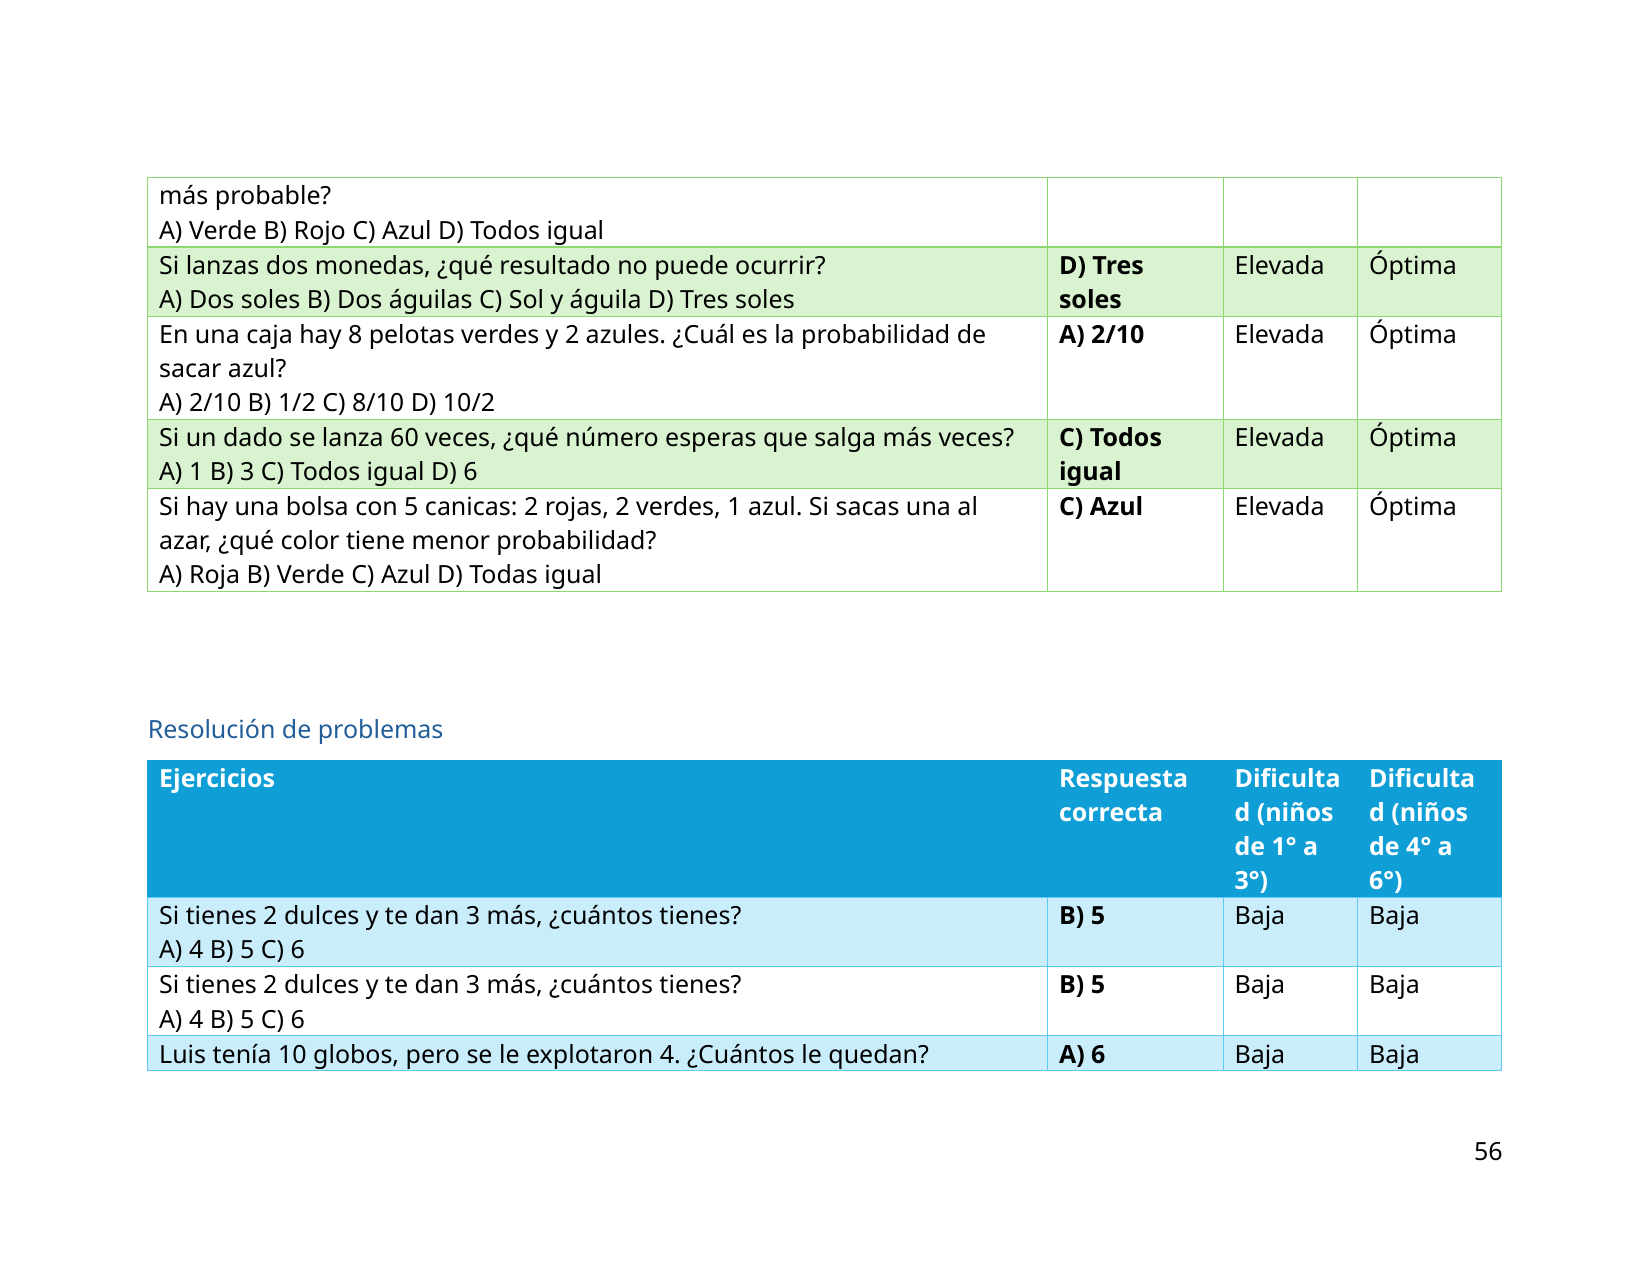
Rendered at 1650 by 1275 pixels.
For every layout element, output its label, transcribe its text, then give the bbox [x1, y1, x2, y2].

table_header Dificultad (niños de 1° a 3°) [1224, 761, 1357, 897]
table_cell A) 2/10 [1048, 317, 1223, 419]
table_cell Baja [1224, 1036, 1357, 1070]
table_cell Elevada [1224, 248, 1357, 316]
table_cell Óptima [1358, 317, 1501, 419]
table_cell Baja [1224, 898, 1357, 966]
table_cell Si tienes 2 dulces y te dan 3 más, ¿cuántos tienes? A) 4 B) 5 C) 6 [148, 898, 1047, 966]
table_cell Si hay una bolsa con 5 canicas: 2 rojas, 2 verdes, 1 azul. Si sacas una al azar, ¿qué color tiene menor probabilidad? A) Roja B) Verde C) Azul D) Todas igual [148, 489, 1047, 591]
table_cell B) 5 [1048, 967, 1223, 1035]
table_cell Óptima [1358, 248, 1501, 316]
table_cell Baja [1358, 898, 1501, 966]
table_cell Baja [1358, 967, 1501, 1035]
table_cell D) Tres soles [1048, 248, 1223, 316]
table_cell más probable? A) Verde B) Rojo C) Azul D) Todos igual [148, 178, 1047, 246]
table_cell Baja [1358, 1036, 1501, 1070]
table_cell Luis tenía 10 globos, pero se le explotaron 4. ¿Cuántos le quedan? [148, 1036, 1047, 1070]
table_cell Óptima [1358, 489, 1501, 591]
table_cell C) Todos igual [1048, 420, 1223, 488]
table_cell En una caja hay 8 pelotas verdes y 2 azules. ¿Cuál es la probabilidad de sacar azul? A) 2/10 B) 1/2 C) 8/10 D) 10/2 [148, 317, 1047, 419]
table_cell Baja [1224, 967, 1357, 1035]
subtitle Resolución de problemas [148, 712, 1502, 746]
table_cell Elevada [1224, 317, 1357, 419]
table_cell B) 5 [1048, 898, 1223, 966]
table_cell Si un dado se lanza 60 veces, ¿qué número esperas que salga más veces? A) 1 B) 3 C) Todos igual D) 6 [148, 420, 1047, 488]
table_cell Si lanzas dos monedas, ¿qué resultado no puede ocurrir? A) Dos soles B) Dos águilas C) Sol y águila D) Tres soles [148, 248, 1047, 316]
table_cell [1224, 178, 1357, 246]
table_cell [1358, 178, 1501, 246]
table_header Respuesta correcta [1048, 761, 1223, 897]
table_header Dificultad (niños de 4° a 6°) [1358, 761, 1501, 897]
table_cell [1048, 178, 1223, 246]
table_cell C) Azul [1048, 489, 1223, 591]
table_cell Óptima [1358, 420, 1501, 488]
table_cell A) 6 [1048, 1036, 1223, 1070]
table_header Ejercicios [148, 761, 1047, 897]
table_cell Elevada [1224, 489, 1357, 591]
table_cell Elevada [1224, 420, 1357, 488]
table_cell Si tienes 2 dulces y te dan 3 más, ¿cuántos tienes? A) 4 B) 5 C) 6 [148, 967, 1047, 1035]
